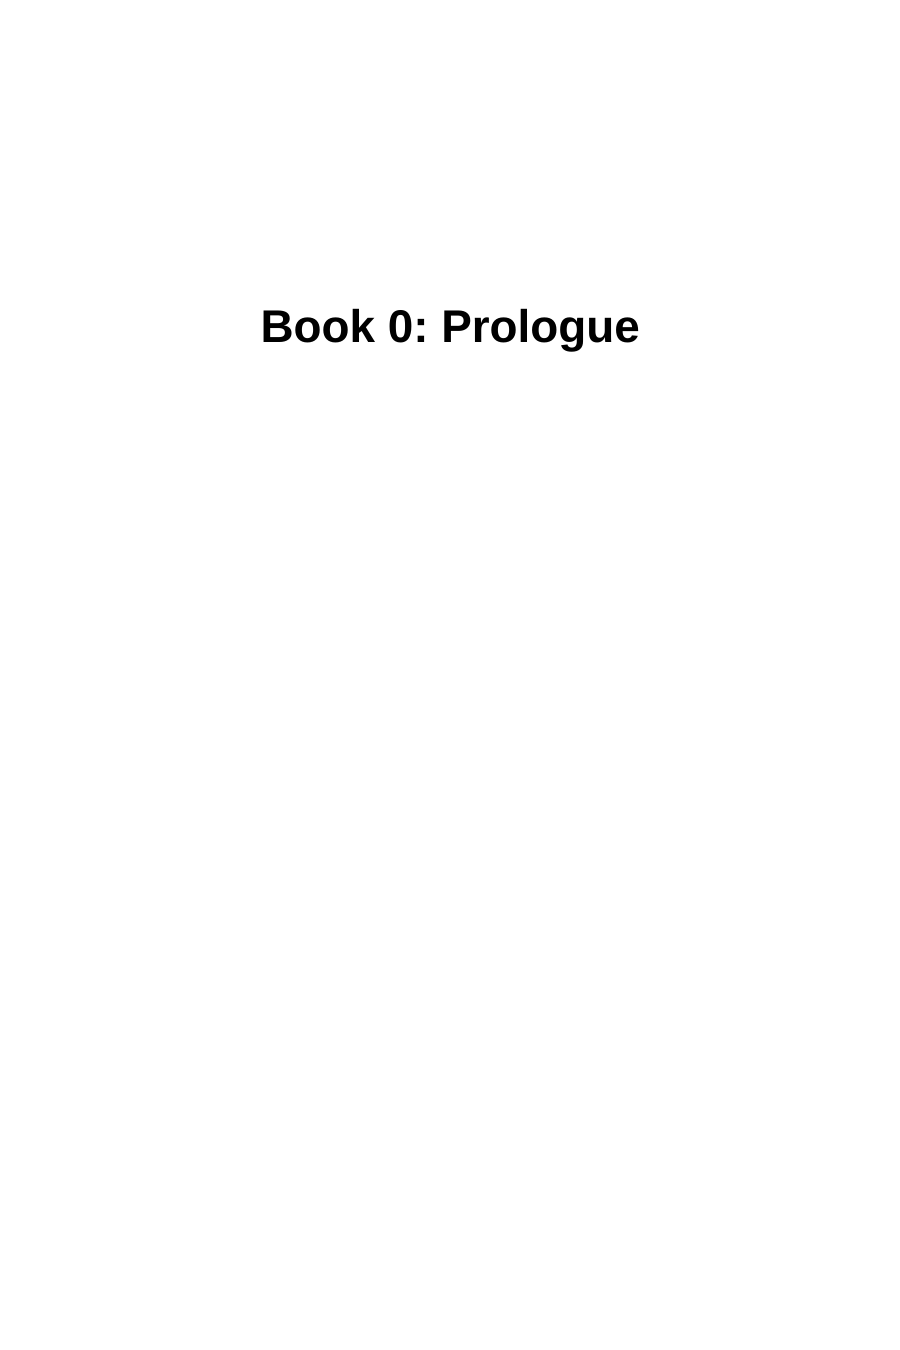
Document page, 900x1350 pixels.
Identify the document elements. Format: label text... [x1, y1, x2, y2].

subtitle Book 0: Prologue [75, 299, 825, 352]
